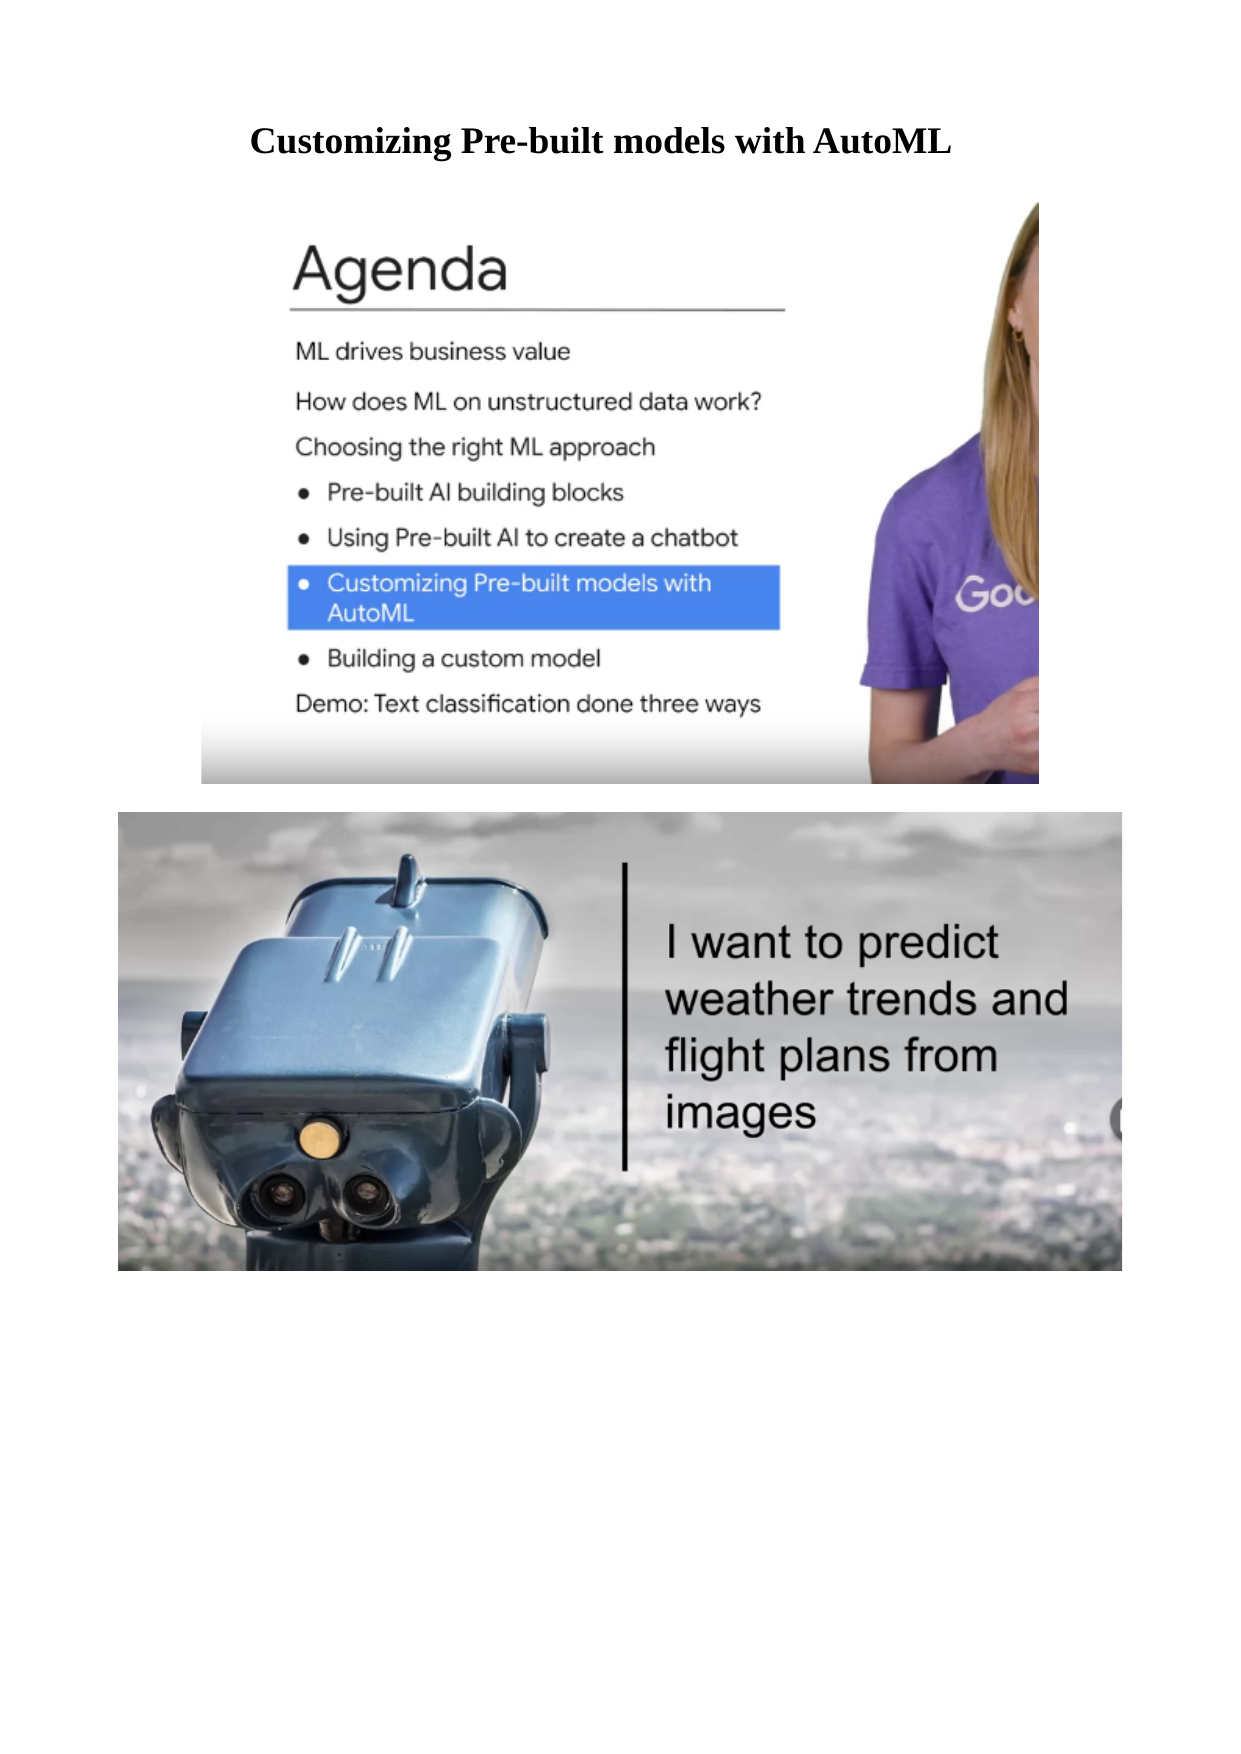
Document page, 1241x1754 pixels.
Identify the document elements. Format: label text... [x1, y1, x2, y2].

picture [201, 202, 1039, 784]
subtitle Customizing Pre-built models with AutoML [118, 118, 1122, 161]
picture [118, 812, 1123, 1271]
